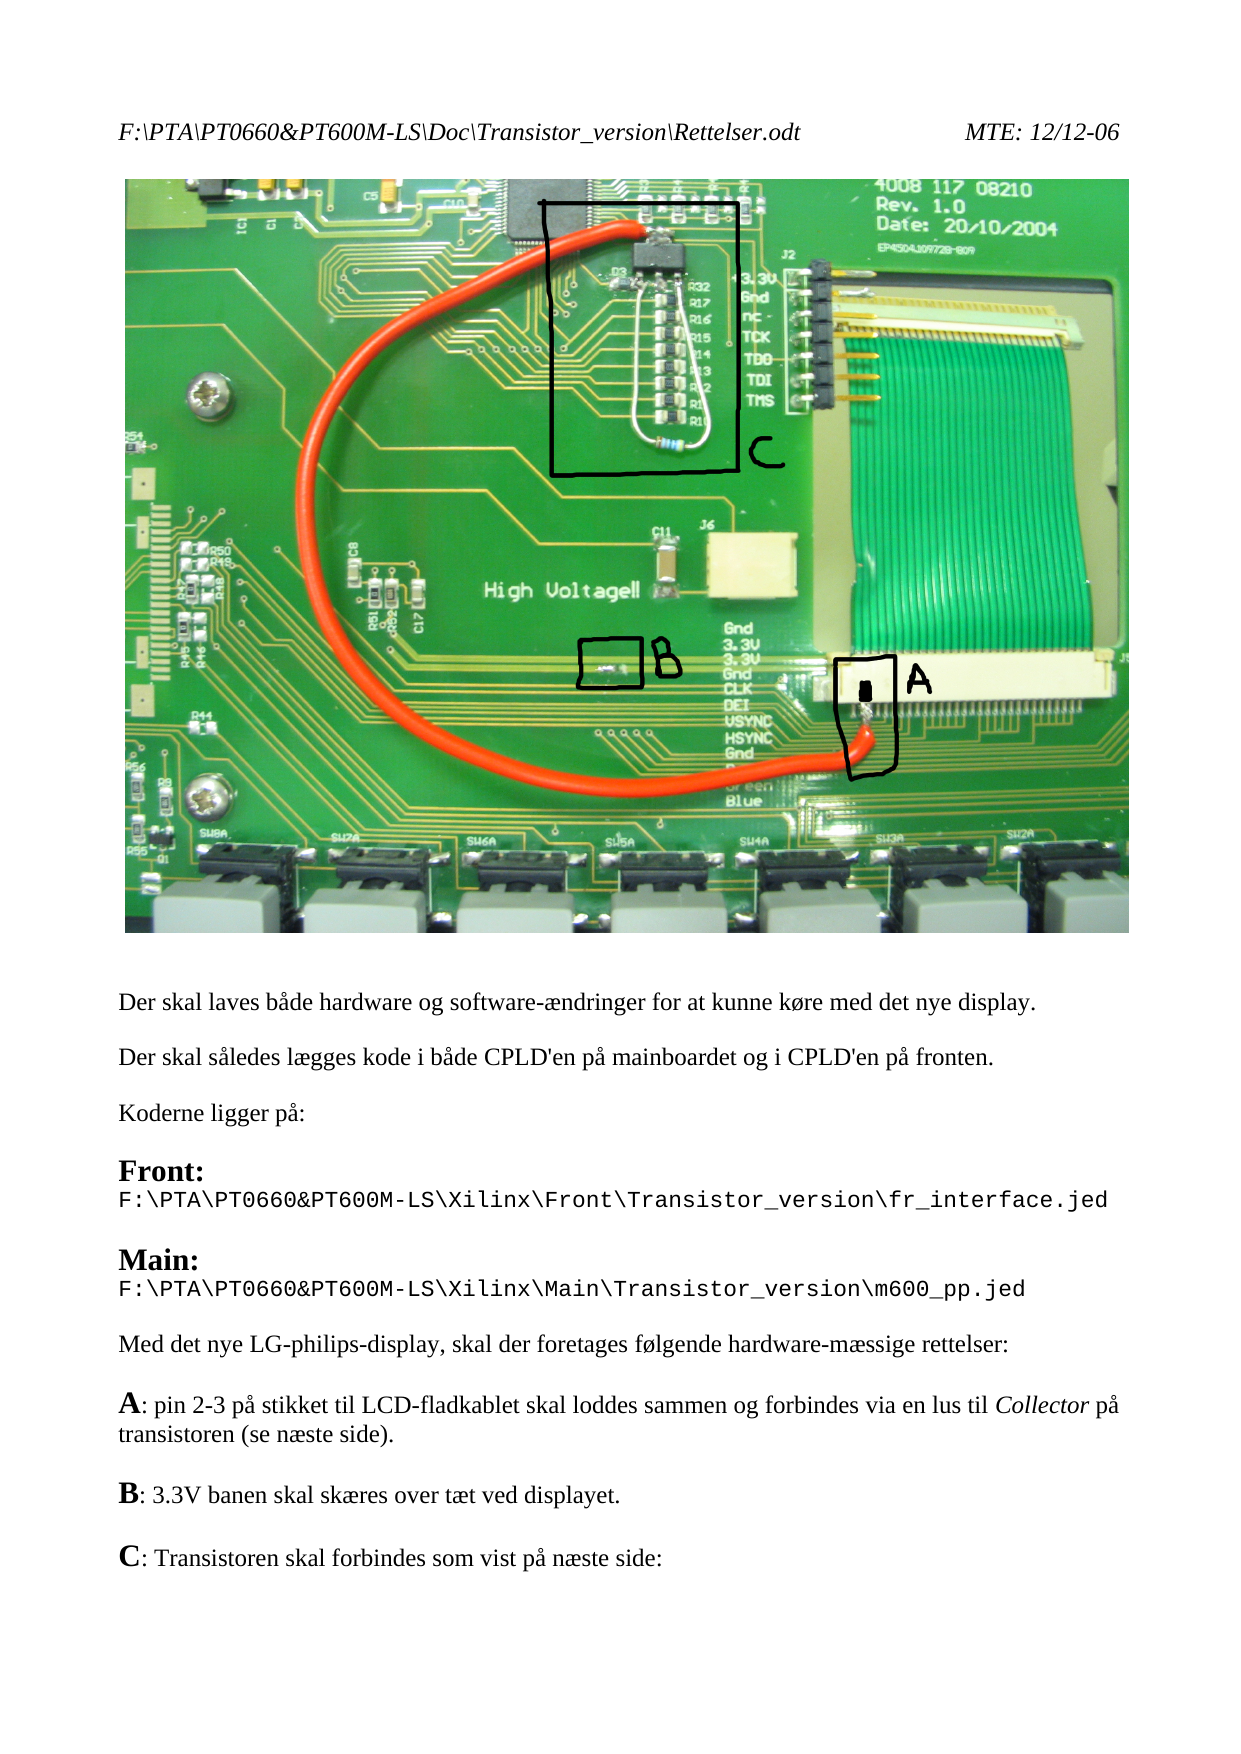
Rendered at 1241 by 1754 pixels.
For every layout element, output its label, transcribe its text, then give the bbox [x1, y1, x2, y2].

text F:\PTA\PT0660&PT600M-LS\Xilinx\Front\Transistor_version\fr_interface.jed [118, 1189, 1122, 1214]
picture [125, 179, 1129, 933]
text Der skal således lægges kode i både CPLD'en på mainboardet og i CPLD'en på fronten. [118, 1043, 1122, 1071]
text Der skal laves både hardware og software-ændringer for at kunne køre med det nye display. [118, 988, 1122, 1016]
text Koderne ligger på: [118, 1099, 1122, 1126]
text Front: [118, 1154, 1122, 1189]
text B: 3.3V banen skal skæres over tæt ved displayet. [118, 1476, 1122, 1511]
text A: pin 2-3 på stikket til LCD-fladkablet skal loddes sammen og forbindes via en lus til Collector på transistoren (se næste side). [118, 1386, 1122, 1448]
text F:\PTA\PT0660&PT600M-LS\Xilinx\Main\Transistor_version\m600_pp.jed [118, 1277, 1122, 1303]
text Med det nye LG-philips-display, skal der foretages følgende hardware-mæssige rettelser: [118, 1331, 1122, 1358]
text C: Transistoren skal forbindes som vist på næste side: [118, 1538, 1122, 1573]
text Main: [118, 1242, 1122, 1277]
